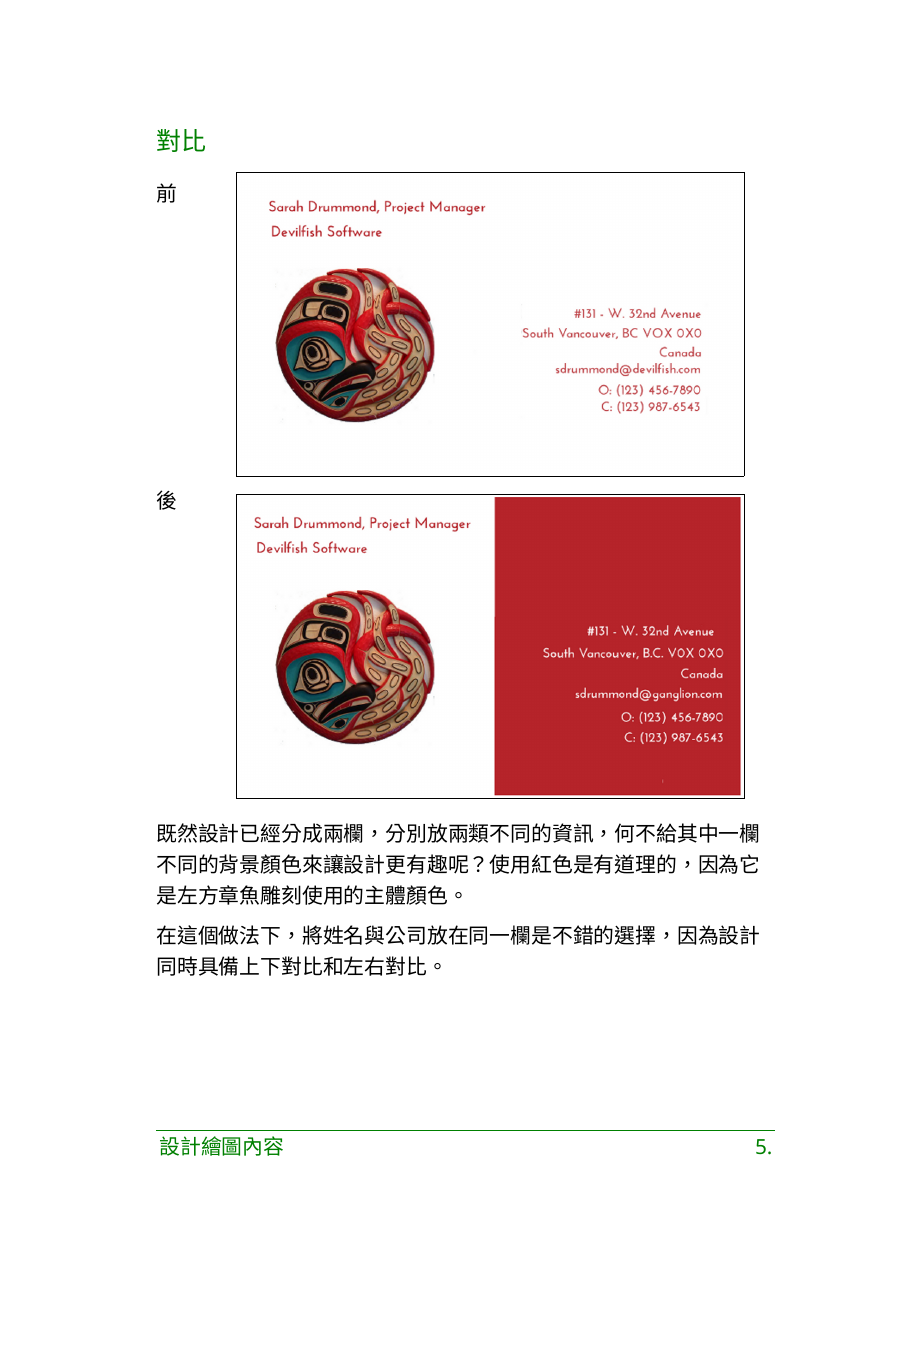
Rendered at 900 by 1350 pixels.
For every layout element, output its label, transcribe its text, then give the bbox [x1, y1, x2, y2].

text 既然設計已經分成兩欄，分別放兩類不同的資訊，何不給其中一欄不同的背景顏色來讓設計更有趣呢？使用紅色是有道理的，因為它是左方章魚雕刻使用的主體顏色。 [156, 816, 775, 910]
table_header [236, 172, 775, 478]
subtitle 對比 [156, 125, 775, 156]
picture [239, 175, 742, 474]
table_cell [236, 479, 775, 801]
text 在這個做法下，將姓名與公司放在同一欄是不錯的選擇，因為設計同時具備上下對比和左右對比。 [156, 918, 775, 981]
table_header 前 [156, 172, 236, 478]
table_cell 後 [156, 479, 236, 801]
picture [239, 497, 742, 796]
